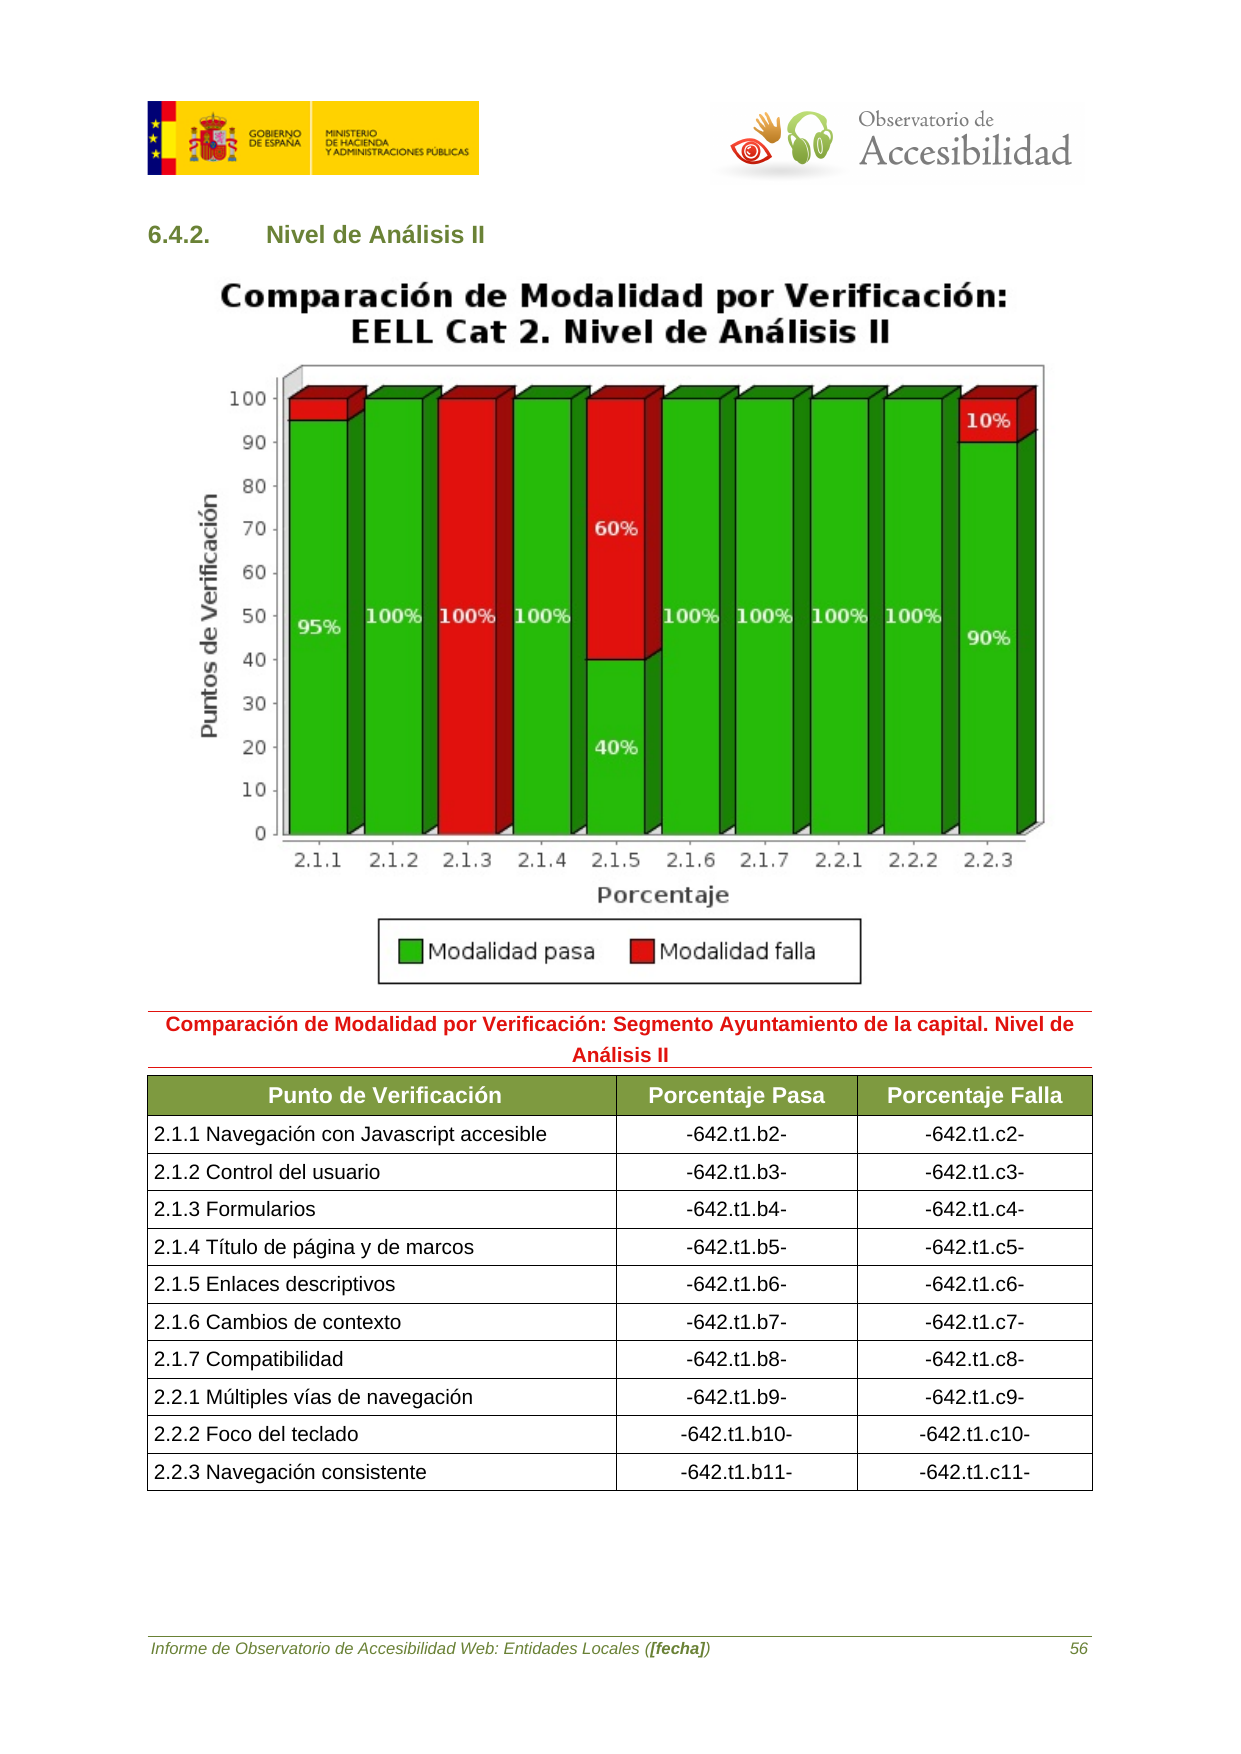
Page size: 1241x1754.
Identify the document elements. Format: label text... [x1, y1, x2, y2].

table_cell 2.1.6 Cambios de contexto [148, 1304, 616, 1340]
picture [147, 101, 479, 175]
table_cell 2.1.3 Formularios [148, 1191, 616, 1227]
table_cell -642.t1.c9- [858, 1379, 1092, 1415]
table_cell 2.2.2 Foco del teclado [148, 1416, 616, 1452]
table_cell -642.t1.c4- [858, 1191, 1092, 1227]
table_cell -642.t1.b9- [617, 1379, 857, 1415]
table_cell -642.t1.c8- [858, 1341, 1092, 1377]
table_cell -642.t1.b4- [617, 1191, 857, 1227]
table_cell -642.t1.b6- [617, 1266, 857, 1302]
table_cell 2.2.3 Navegación consistente [148, 1454, 616, 1490]
table_cell -642.t1.c7- [858, 1304, 1092, 1340]
table_cell -642.t1.b2- [617, 1116, 857, 1152]
table_cell -642.t1.c2- [858, 1116, 1092, 1152]
table_cell 2.1.1 Navegación con Javascript accesible [148, 1116, 616, 1152]
table_cell -642.t1.b7- [617, 1304, 857, 1340]
picture [178, 276, 1062, 986]
table_header Punto de Verificación [148, 1076, 616, 1115]
table_cell -642.t1.b11- [617, 1454, 857, 1490]
table_cell -642.t1.c6- [858, 1266, 1092, 1302]
table_cell -642.t1.c10- [858, 1416, 1092, 1452]
table_cell -642.t1.c5- [858, 1229, 1092, 1265]
table_cell 2.1.5 Enlaces descriptivos [148, 1266, 616, 1302]
table_cell -642.t1.b8- [617, 1341, 857, 1377]
table_cell 2.1.2 Control del usuario [148, 1154, 616, 1190]
table_cell -642.t1.c3- [858, 1154, 1092, 1190]
table_cell -642.t1.b3- [617, 1154, 857, 1190]
table_cell 2.2.1 Múltiples vías de navegación [148, 1379, 616, 1415]
subtitle Nivel de Análisis II [148, 220, 1092, 248]
table_header Porcentaje Pasa [617, 1076, 857, 1115]
table_header Porcentaje Falla [858, 1076, 1092, 1115]
table_cell -642.t1.c11- [858, 1454, 1092, 1490]
table_cell -642.t1.b10- [617, 1416, 857, 1452]
table_cell 2.1.7 Compatibilidad [148, 1341, 616, 1377]
picture [710, 102, 1086, 185]
table_cell -642.t1.b5- [617, 1229, 857, 1265]
text Comparación de Modalidad por Verificación: Segmento Ayuntamiento de la capital. Nivel de Análisis II [148, 1012, 1092, 1067]
table_cell 2.1.4 Título de página y de marcos [148, 1229, 616, 1265]
